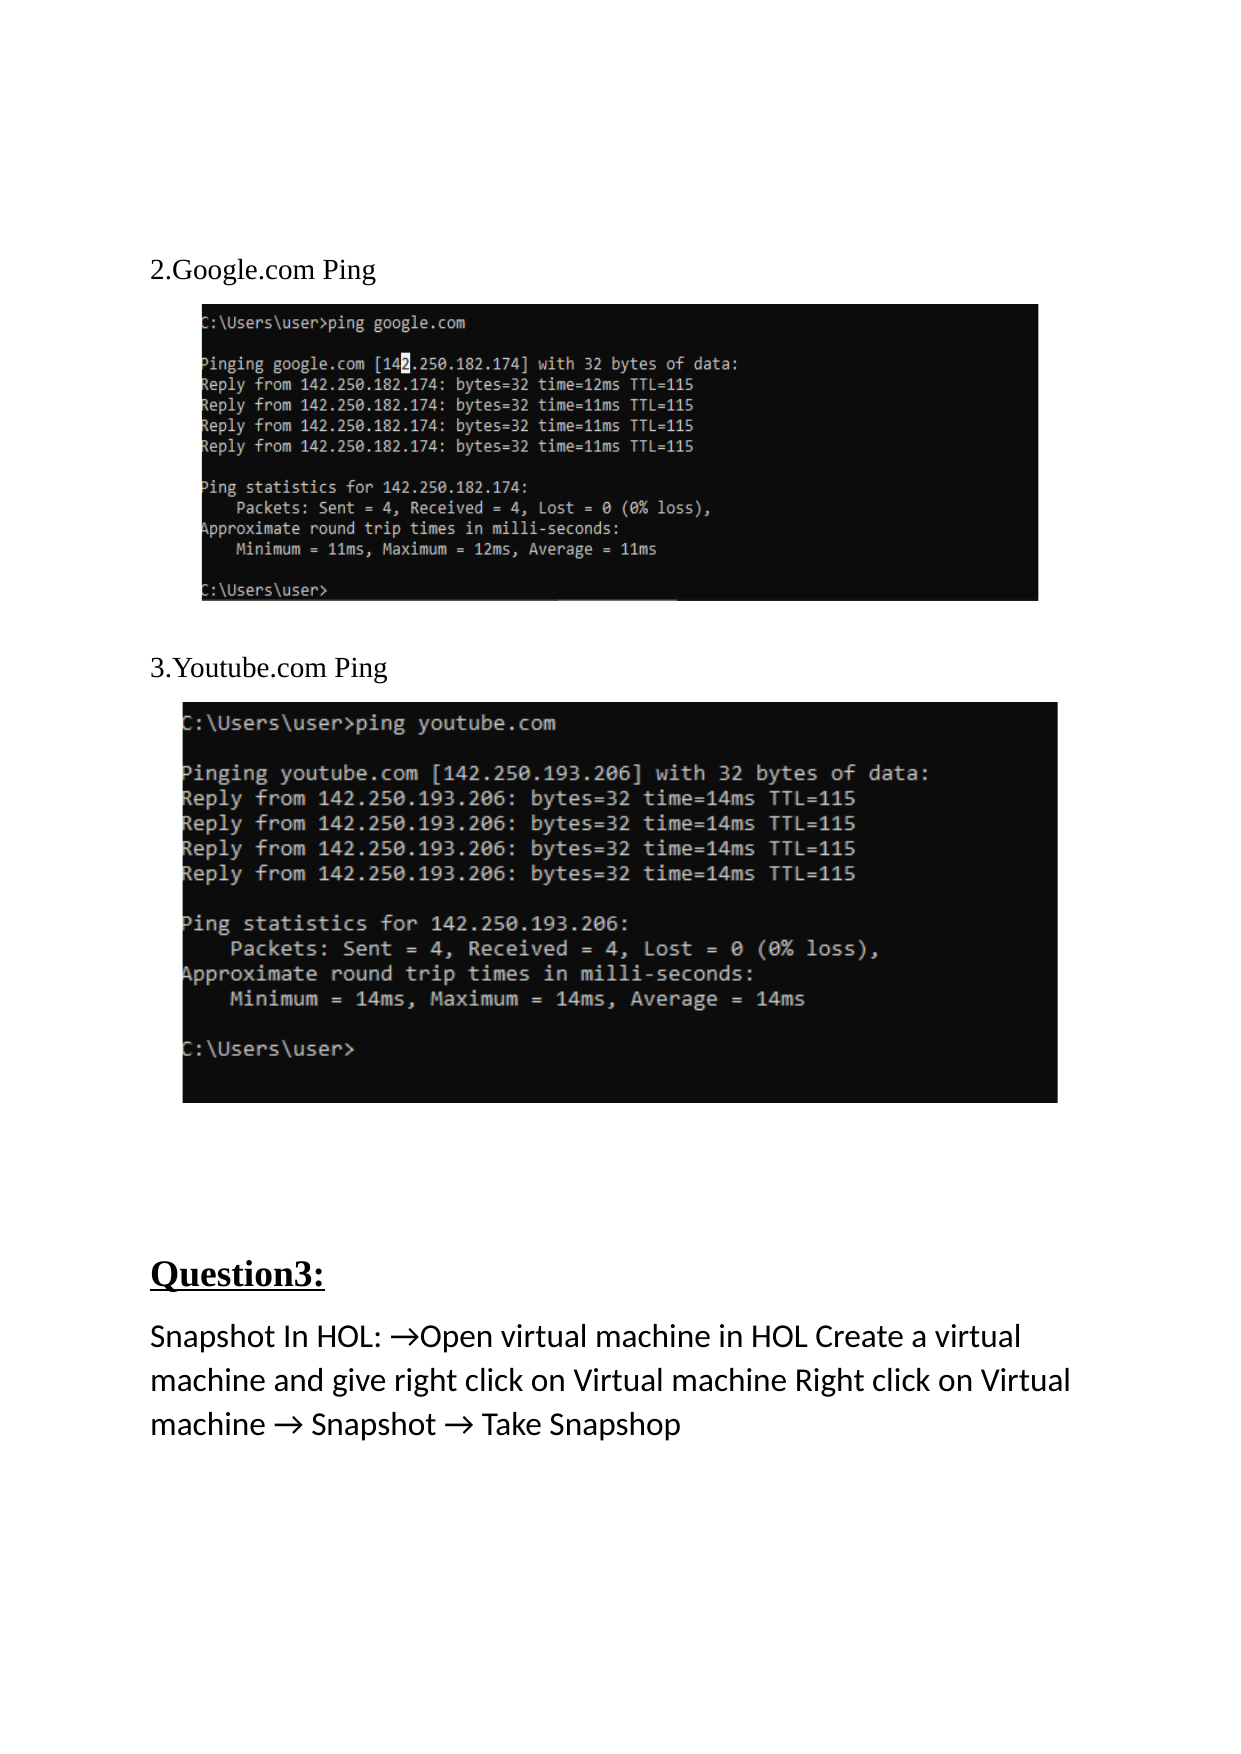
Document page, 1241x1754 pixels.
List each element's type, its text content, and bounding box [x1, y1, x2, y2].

picture [201, 304, 1039, 601]
text 2.Google.com Ping [150, 252, 1090, 286]
picture [182, 702, 1058, 1103]
text 3.Youtube.com Ping [150, 650, 1090, 684]
text Snapshot In HOL: →Open virtual machine in HOL Create a virtual machine and give right click on Virtual machine Right click on Virtual machine → Snapshot → Take Snapshop [150, 1315, 1090, 1443]
text Question3: [150, 1252, 1090, 1295]
